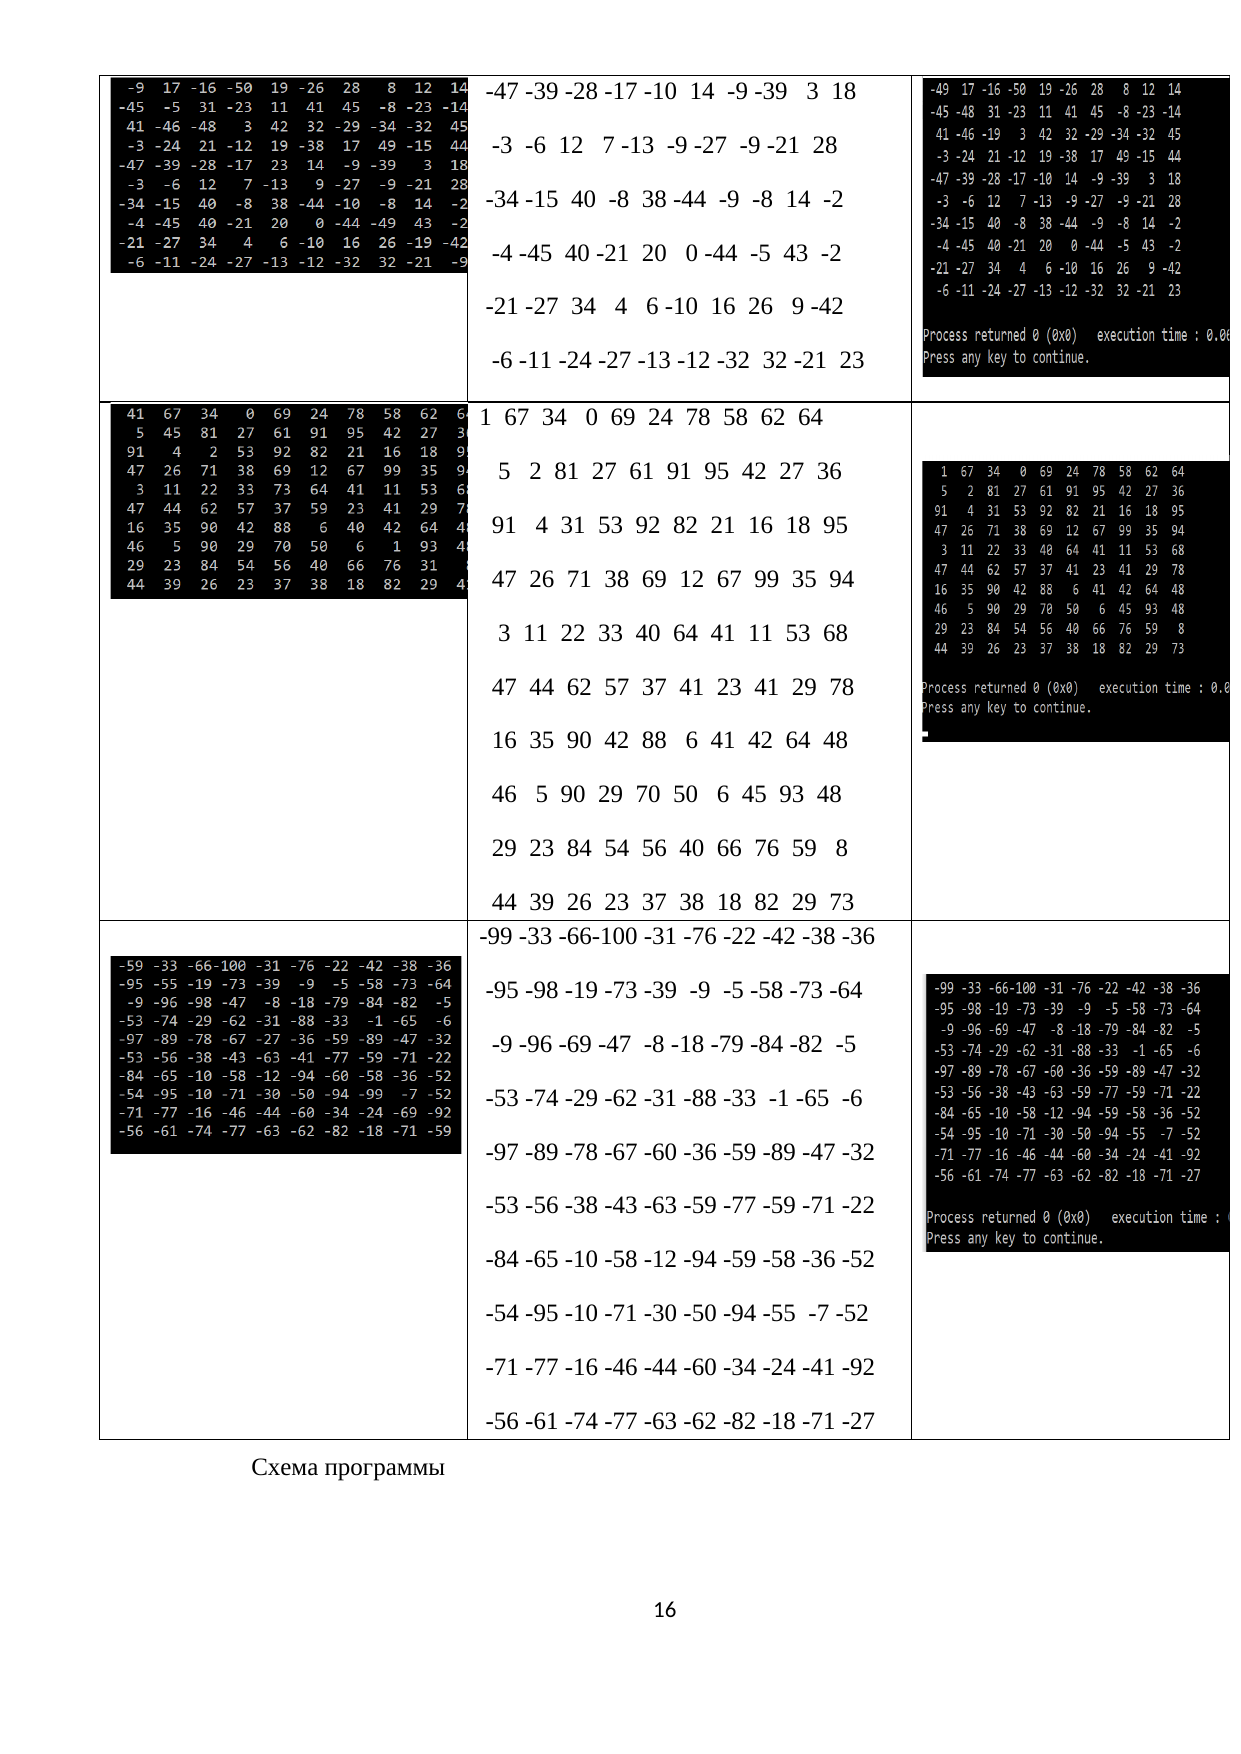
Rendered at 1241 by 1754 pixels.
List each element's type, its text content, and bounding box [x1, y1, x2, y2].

table_cell [100, 76, 467, 401]
table_cell -99 -33 -66-100 -31 -76 -22 -42 -38 -36 -95 -98 -19 -73 -39 -9 -5 -58 -73 -64 -9 -96 -69 -47 -8 -18 -79 -84 -82 -5 -53 -74 -29 -62 -31 -88 -33 -1 -65 -6 -97 -89 -78 -67 -60 -36 -59 -89 -47 -32 -53 -56 -38 -43 -63 -59 -77 -59 -71 -22 -84 -65 -10 -58 -12 -94 -59 -58 -36 -52 -54 -95 -10 -71 -30 -50 -94 -55 -7 -52 -71 -77 -16 -46 -44 -60 -34 -24 -41 -92 -56 -61 -74 -77 -63 -62 -82 -18 -71 -27 [468, 921, 911, 1439]
text Схема программы [177, 1452, 1152, 1481]
table_cell [100, 403, 467, 920]
table_cell [100, 921, 467, 1439]
table_cell [912, 76, 1229, 401]
table_cell [912, 921, 1229, 1439]
table_cell [912, 403, 1229, 920]
table_cell 1 67 34 0 69 24 78 58 62 64 5 2 81 27 61 91 95 42 27 36 91 4 31 53 92 82 21 16 18 95 47 26 71 38 69 12 67 99 35 94 3 11 22 33 40 64 41 11 53 68 47 44 62 57 37 41 23 41 29 78 16 35 90 42 88 6 41 42 64 48 46 5 90 29 70 50 6 45 93 48 29 23 84 54 56 40 66 76 59 8 44 39 26 23 37 38 18 82 29 73 [468, 403, 911, 920]
table_cell -47 -39 -28 -17 -10 14 -9 -39 3 18 -3 -6 12 7 -13 -9 -27 -9 -21 28 -34 -15 40 -8 38 -44 -9 -8 14 -2 -4 -45 40 -21 20 0 -44 -5 43 -2 -21 -27 34 4 6 -10 16 26 9 -42 -6 -11 -24 -27 -13 -12 -32 32 -21 23 [468, 76, 911, 401]
